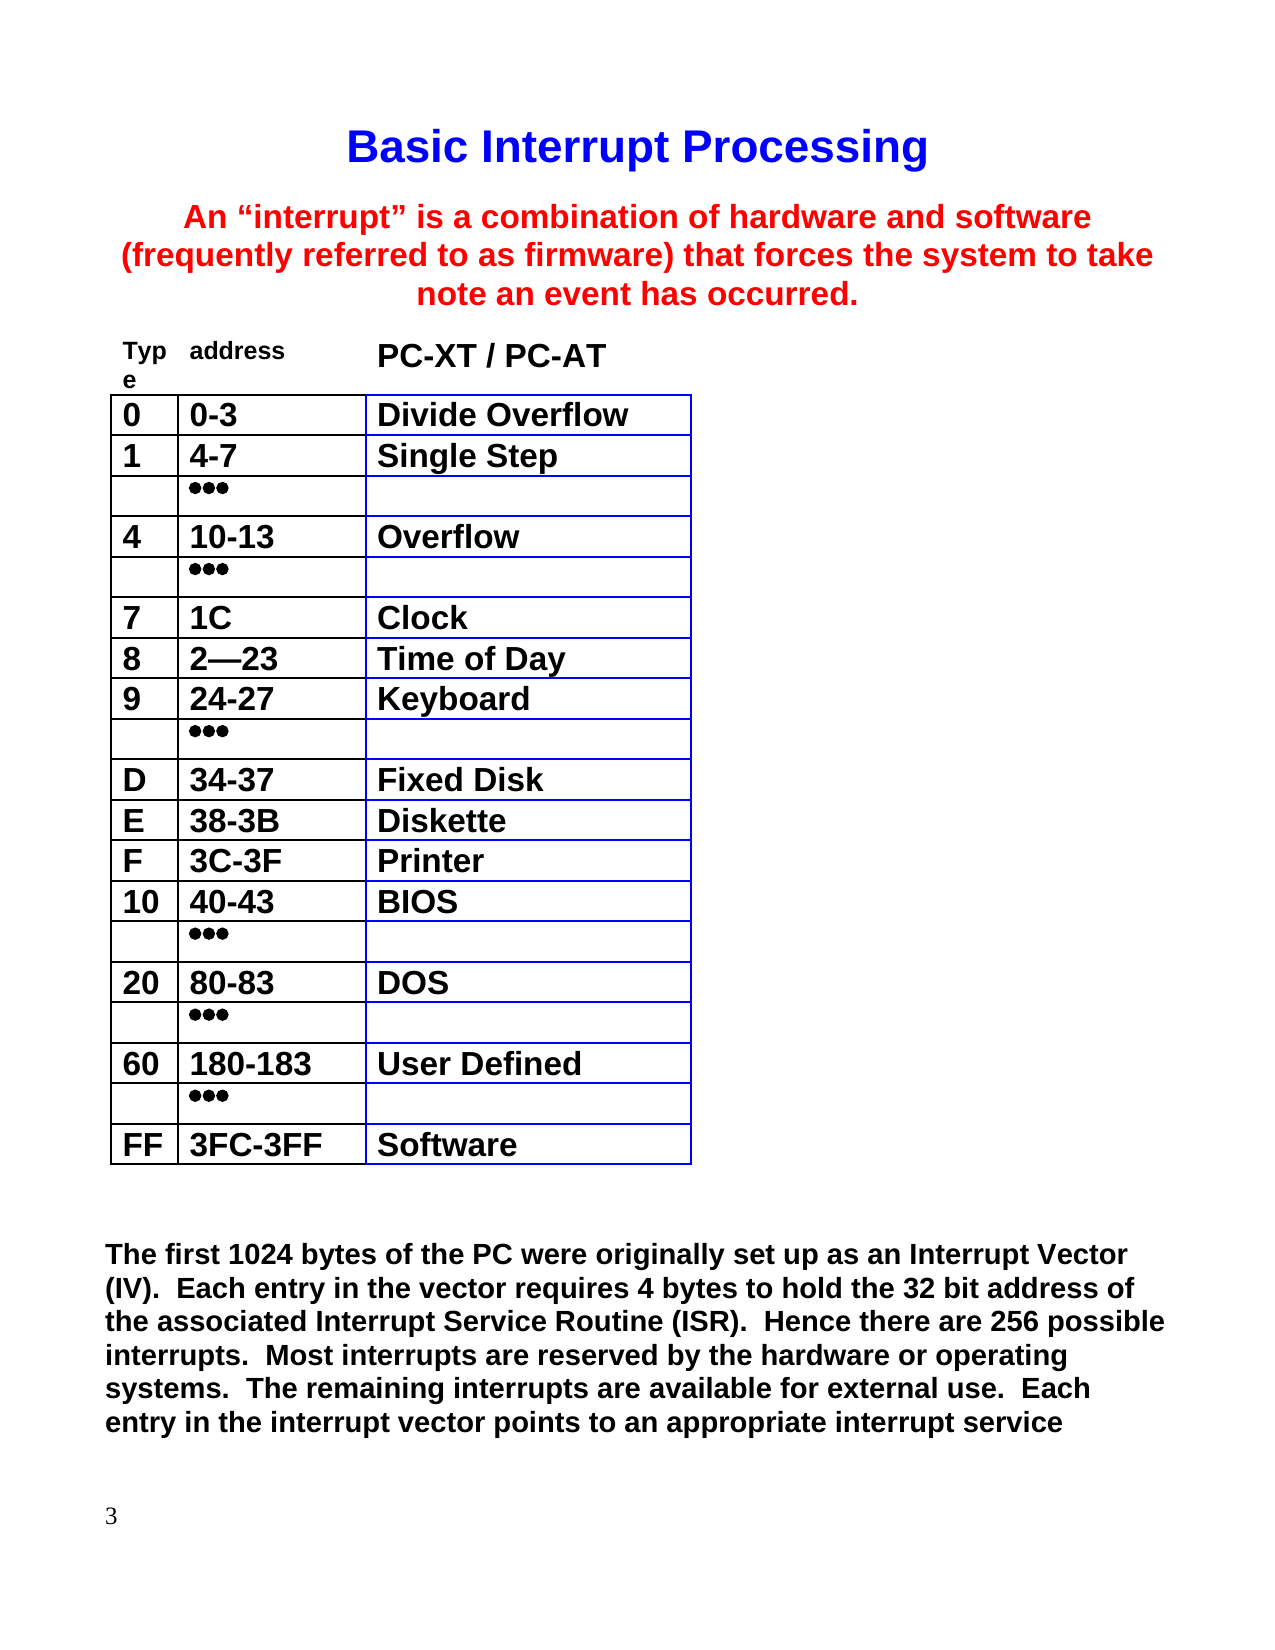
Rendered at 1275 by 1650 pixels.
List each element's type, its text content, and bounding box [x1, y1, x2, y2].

table_cell [692, 1001, 891, 1042]
table_cell DOS [367, 963, 690, 1001]
table_cell [112, 922, 177, 961]
table_cell [692, 961, 891, 1001]
table_cell [891, 596, 1089, 637]
table_cell [112, 558, 177, 596]
table_cell 34-37 [179, 760, 365, 799]
table_cell 9 [112, 679, 177, 718]
table_cell [367, 558, 690, 596]
table_cell User Defined [367, 1044, 690, 1082]
table_cell [112, 720, 177, 758]
table_cell [891, 961, 1089, 1001]
table_cell E [112, 801, 177, 839]
table_cell 1 [112, 436, 177, 474]
table_cell [891, 637, 1089, 677]
table_cell 24-27 [179, 679, 365, 718]
table_header [891, 336, 1089, 393]
table_header address [178, 336, 366, 393]
table_cell 3FC-3FF [179, 1125, 365, 1163]
table_cell [891, 1042, 1089, 1082]
table_cell Fixed Disk [367, 760, 690, 799]
table_header Type [111, 336, 178, 393]
table_cell [367, 1084, 690, 1123]
table_cell  [179, 558, 365, 596]
table_cell [891, 1123, 1089, 1163]
table_cell [692, 677, 891, 718]
table_cell [692, 556, 891, 596]
table_cell Diskette [367, 801, 690, 839]
table_cell Keyboard [367, 679, 690, 718]
table_cell [112, 1084, 177, 1123]
table_cell Divide Overflow [367, 396, 690, 434]
table_cell [692, 839, 891, 880]
table_cell [367, 1003, 690, 1042]
table_cell 80-83 [179, 963, 365, 1001]
table_cell [692, 637, 891, 677]
table_cell FF [112, 1125, 177, 1163]
table_cell [891, 758, 1089, 799]
table_cell [692, 1042, 891, 1082]
title Basic Interrupt Processing [105, 120, 1170, 173]
table_cell [692, 880, 891, 920]
table_cell Time of Day [367, 639, 690, 677]
table_cell [891, 1163, 1089, 1204]
table_cell [692, 596, 891, 637]
table_cell Software [367, 1125, 690, 1163]
table_cell  [179, 922, 365, 961]
table_cell [112, 1003, 177, 1042]
table_cell [891, 718, 1089, 758]
table_header PC-XT / PC-AT [366, 336, 691, 393]
table_cell 60 [112, 1044, 177, 1082]
table_cell [367, 922, 690, 961]
table_header [691, 336, 891, 393]
table_cell [891, 920, 1089, 961]
table_cell [692, 920, 891, 961]
table_cell [691, 1163, 891, 1204]
table_cell Clock [367, 598, 690, 637]
table_cell [692, 515, 891, 556]
table_cell [692, 718, 891, 758]
table_cell [891, 1082, 1089, 1123]
table_cell [891, 556, 1089, 596]
table_cell [891, 434, 1089, 474]
table_cell 8 [112, 639, 177, 677]
table_cell [891, 839, 1089, 880]
table_cell [891, 1001, 1089, 1042]
table_cell 0-3 [179, 396, 365, 434]
table_cell [692, 434, 891, 474]
table_cell [112, 477, 177, 515]
table_cell 1C [179, 598, 365, 637]
table_cell Overflow [367, 517, 690, 556]
table_cell  [179, 720, 365, 758]
table_cell [692, 475, 891, 515]
table_cell 2—23 [179, 639, 365, 677]
table_cell [692, 799, 891, 839]
table_cell [367, 720, 690, 758]
table_cell 180-183 [179, 1044, 365, 1082]
table_cell [891, 880, 1089, 920]
title The first 1024 bytes of the PC were originally set up as an Interrupt Vector (IV). Each entry in the vector requires 4 bytes to hold the 32 bit address of the associated Interrupt Service Routine (ISR). Hence there are 256 possible interrupts. Most interrupts are reserved by the hardware or operating systems. The remaining interrupts are available for external use. Each entry in the interrupt vector points to an appropriate interrupt service [105, 1237, 1170, 1439]
table_cell [692, 394, 891, 434]
table_cell 3C-3F [179, 841, 365, 880]
table_cell [692, 1082, 891, 1123]
table_cell BIOS [367, 882, 690, 920]
table_cell [366, 1165, 691, 1204]
table_cell  [179, 477, 365, 515]
table_cell 10-13 [179, 517, 365, 556]
table_cell  [179, 1003, 365, 1042]
table_cell F [112, 841, 177, 880]
table_cell [891, 515, 1089, 556]
table_cell [367, 477, 690, 515]
table_cell 10 [112, 882, 177, 920]
table_cell 4-7 [179, 436, 365, 474]
table_cell D [112, 760, 177, 799]
table_cell [891, 475, 1089, 515]
table_cell Printer [367, 841, 690, 880]
table_cell 40-43 [179, 882, 365, 920]
table_cell [692, 758, 891, 799]
table_cell  [179, 1084, 365, 1123]
table_cell 0 [112, 396, 177, 434]
table_cell Single Step [367, 436, 690, 474]
table_cell [178, 1165, 366, 1204]
table_cell [891, 394, 1089, 434]
title An “interrupt” is a combination of hardware and software (frequently referred to as firmware) that forces the system to take note an event has occurred. [105, 197, 1170, 312]
table_cell [891, 677, 1089, 718]
table_cell [891, 799, 1089, 839]
table_cell 20 [112, 963, 177, 1001]
table_cell 4 [112, 517, 177, 556]
table_cell 38-3B [179, 801, 365, 839]
table_cell 7 [112, 598, 177, 637]
table_cell [111, 1165, 178, 1204]
table_cell [692, 1123, 891, 1163]
